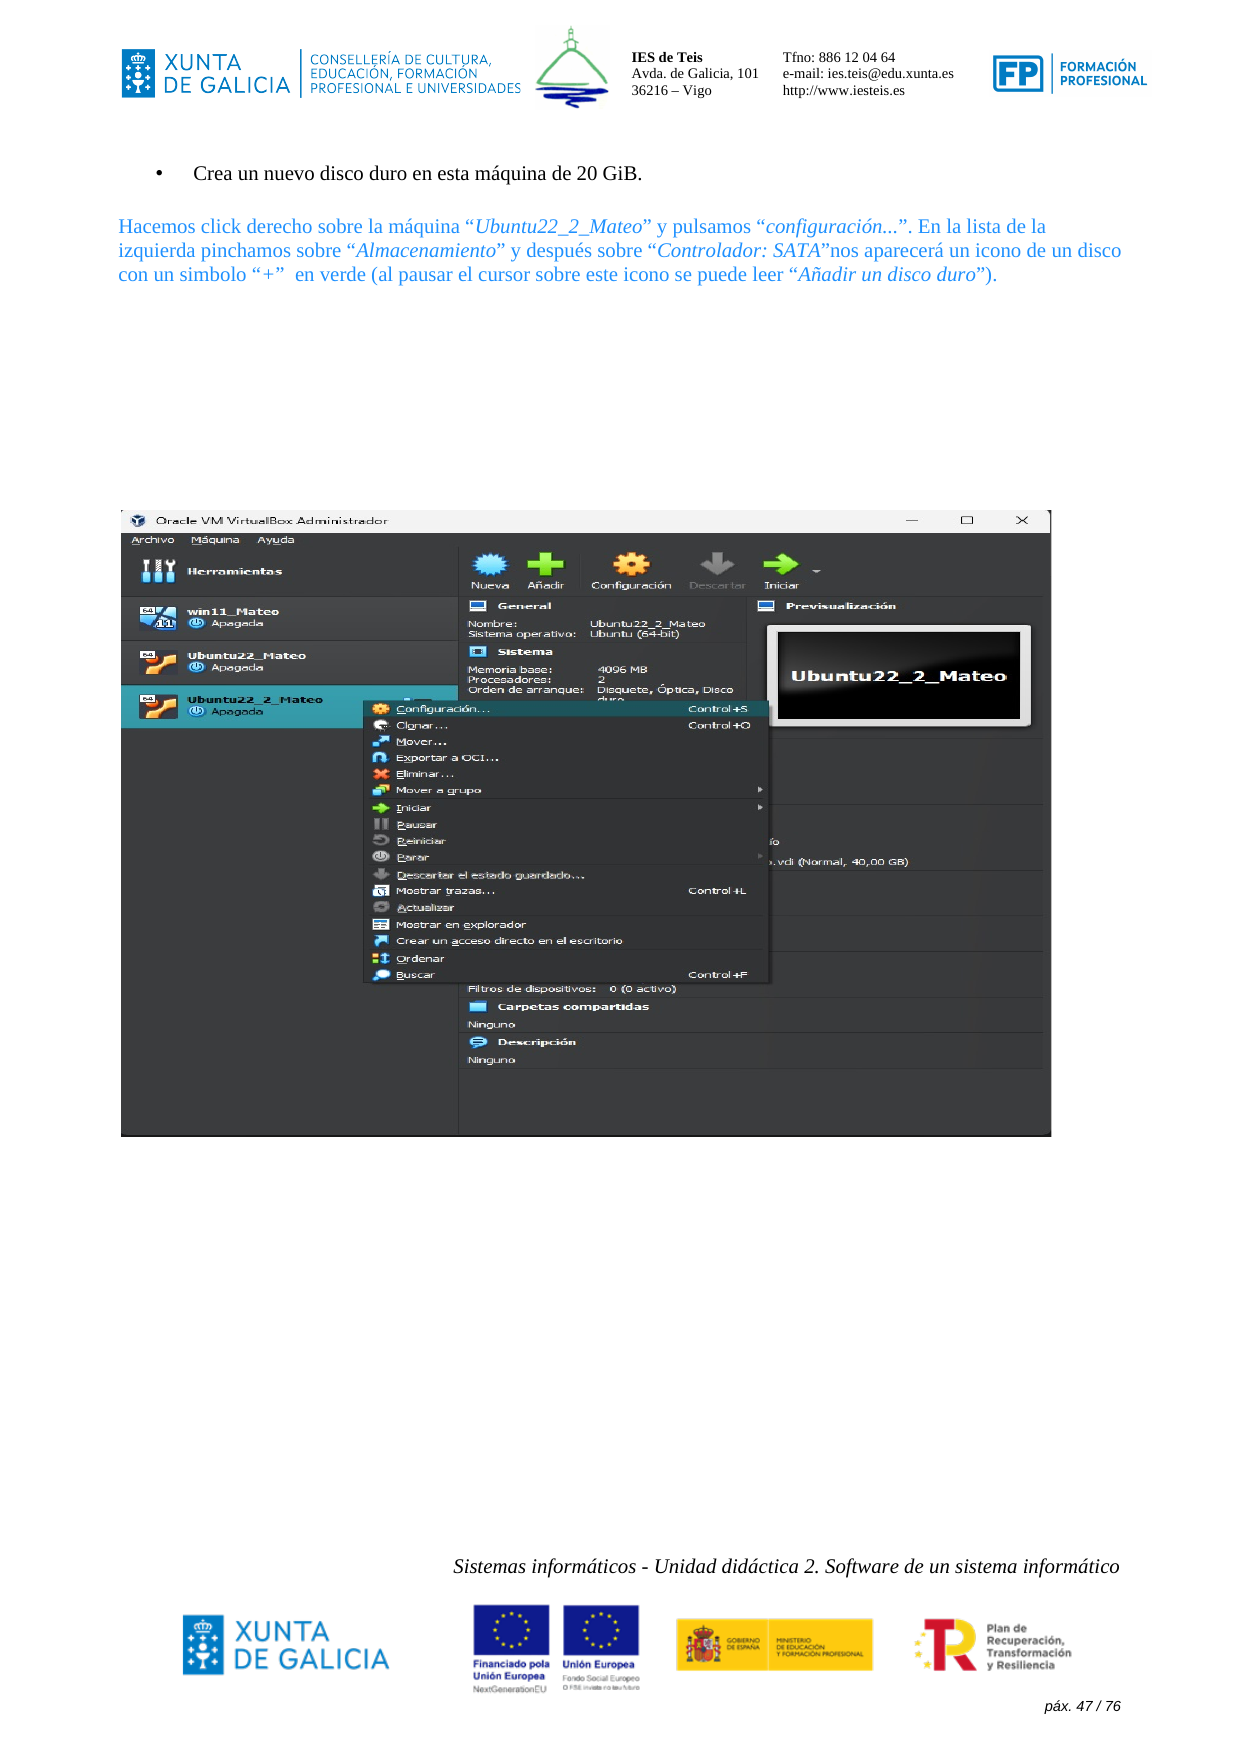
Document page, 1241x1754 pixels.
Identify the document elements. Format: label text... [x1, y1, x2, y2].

picture [182, 1593, 1085, 1700]
picture [121, 49, 521, 98]
text Hacemos click derecho sobre la máquina “Ubuntu22_2_Mateo” y pulsamos “configuración...”. En la lista de la izquierda pinchamos sobre “Almacenamiento” y después sobre “Controlador: SATA”nos aparecerá un icono de un disco con un simbolo “+” en verde (al pausar el cursor sobre este icono se puede leer “Añadir un disco duro”). [118, 214, 1122, 286]
picture [534, 25, 611, 110]
picture [121, 510, 1052, 1137]
picture [989, 50, 1153, 97]
list Crea un nuevo disco duro en esta máquina de 20 GiB. [156, 160, 1122, 184]
